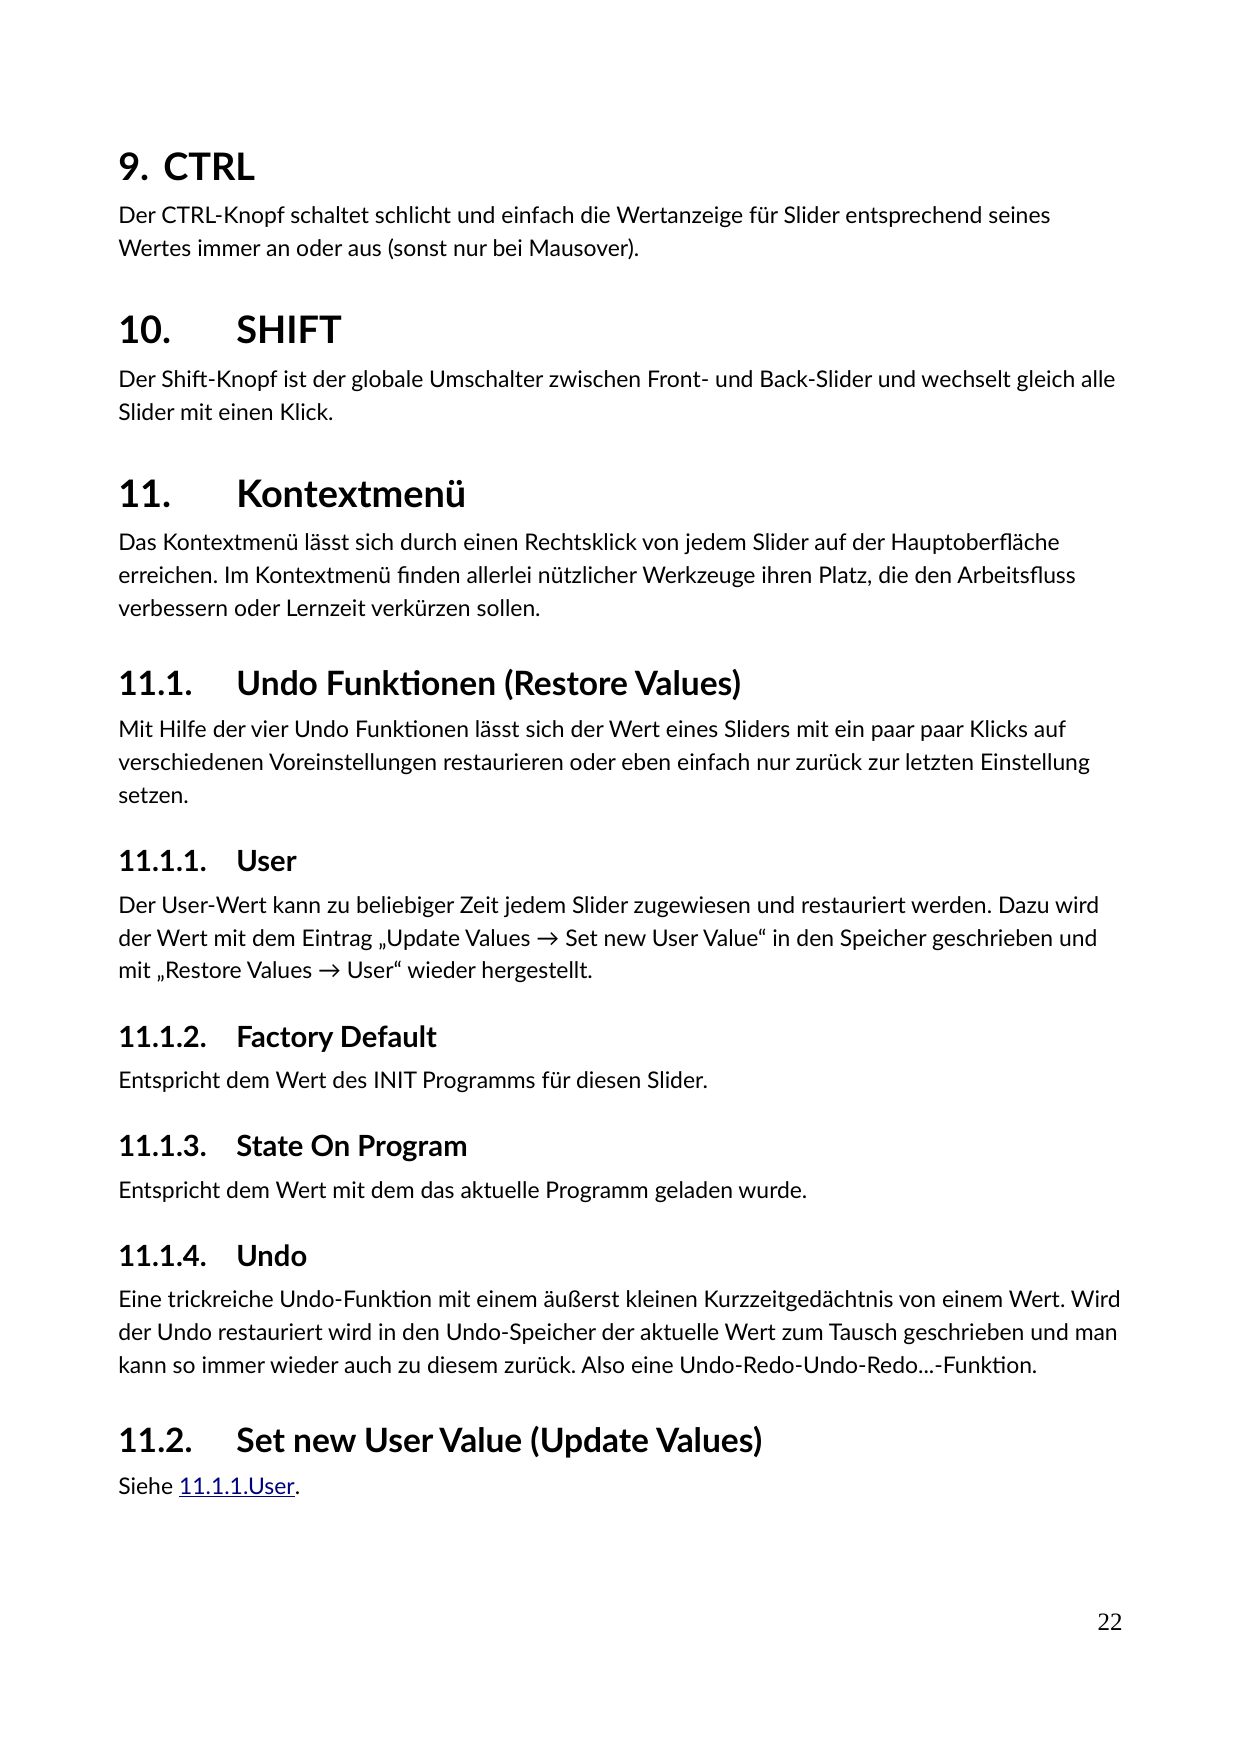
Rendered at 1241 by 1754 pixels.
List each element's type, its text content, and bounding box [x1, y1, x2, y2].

text Der Shift-Knopf ist der globale Umschalter zwischen Front- und Back-Slider und wechselt gleich alle Slider mit einen Klick. [118, 364, 1122, 425]
text Eine trickreiche Undo-Funktion mit einem äußerst kleinen Kurzzeitgedächtnis von einem Wert. Wird der Undo restauriert wird in den Undo-Speicher der aktuelle Wert zum Tausch geschrieben und man kann so immer wieder auch zu diesem zurück. Also eine Undo-Redo-Undo-Redo...-Funktion. [118, 1285, 1122, 1378]
subtitle State On Program [118, 1128, 1122, 1163]
subtitle Undo [118, 1237, 1122, 1272]
subtitle Undo Funktionen (Restore Values) [118, 662, 1122, 702]
text Entspricht dem Wert des INIT Programms für diesen Slider. [118, 1066, 1122, 1093]
text Der User-Wert kann zu beliebiger Zeit jedem Slider zugewiesen und restauriert werden. Dazu wird der Wert mit dem Eintrag „Update Values → Set new User Value“ in den Speicher geschrieben und mit „Restore Values → User“ wieder hergestellt. [118, 890, 1122, 984]
subtitle Set new User Value (Update Values) [118, 1419, 1122, 1459]
subtitle CTRL [118, 143, 1122, 189]
text Mit Hilfe der vier Undo Funktionen lässt sich der Wert eines Sliders mit ein paar paar Klicks auf verschiedenen Voreinstellungen restaurieren oder eben einfach nur zurück zur letzten Einstellung setzen. [118, 715, 1122, 808]
subtitle Factory Default [118, 1018, 1122, 1053]
subtitle SHIFT [118, 307, 1122, 352]
subtitle User [118, 843, 1122, 878]
text Das Kontextmenü lässt sich durch einen Rechtsklick von jedem Slider auf der Hauptoberfläche erreichen. Im Kontextmenü finden allerlei nützlicher Werkzeuge ihren Platz, die den Arbeitsfluss verbessern oder Lernzeit verkürzen sollen. [118, 528, 1122, 621]
text Siehe 11.1.1.User. [118, 1472, 1122, 1499]
text Der CTRL-Knopf schaltet schlicht und einfach die Wertanzeige für Slider entsprechend seines Wertes immer an oder aus (sonst nur bei Mausover). [118, 201, 1122, 262]
text Entspricht dem Wert mit dem das aktuelle Programm geladen wurde. [118, 1175, 1122, 1203]
subtitle Kontextmenü [118, 470, 1122, 516]
